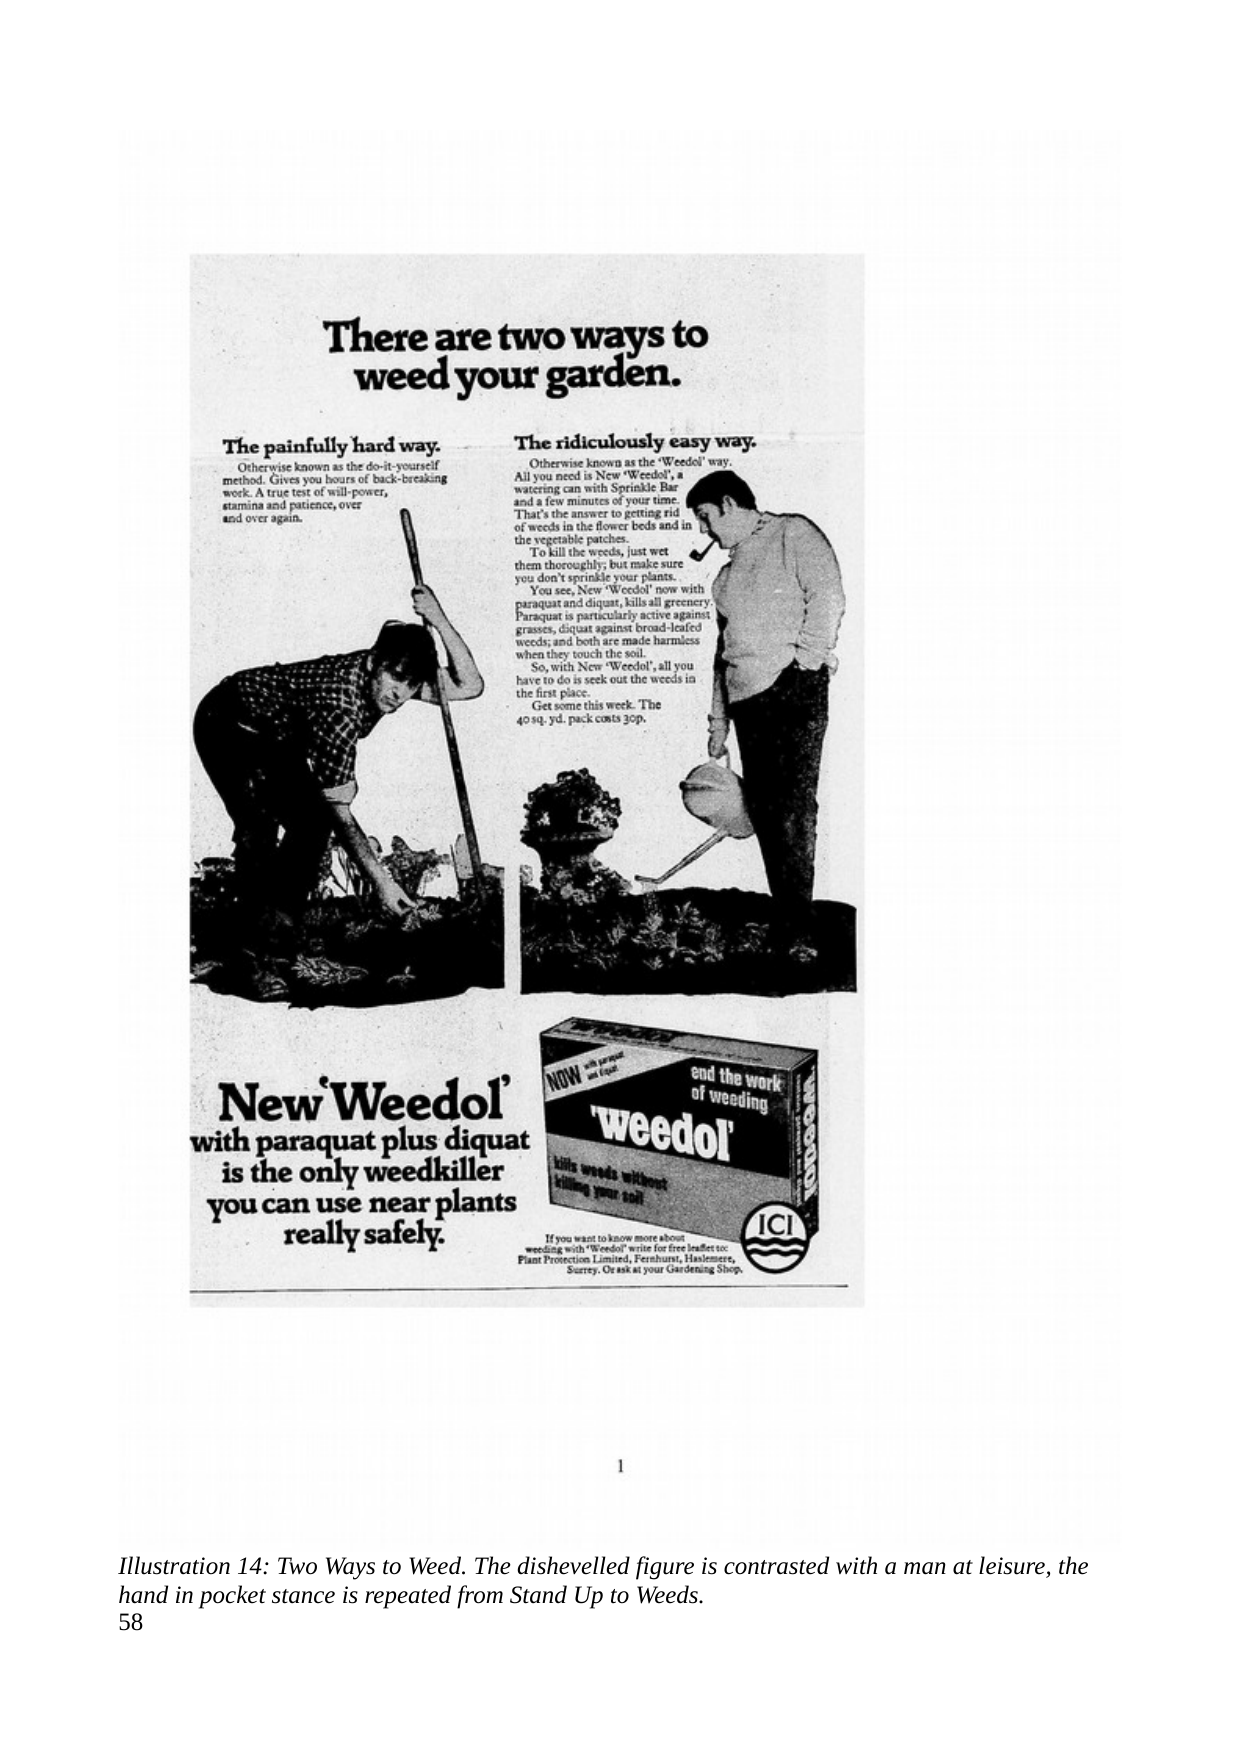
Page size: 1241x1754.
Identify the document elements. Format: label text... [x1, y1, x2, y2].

picture [118, 130, 1123, 1552]
text Illustration 14: Two Ways to Weed. The dishevelled figure is contrasted with a man at leisure, the hand in pocket stance is repeated from Stand Up to Weeds. [118, 1552, 1122, 1609]
